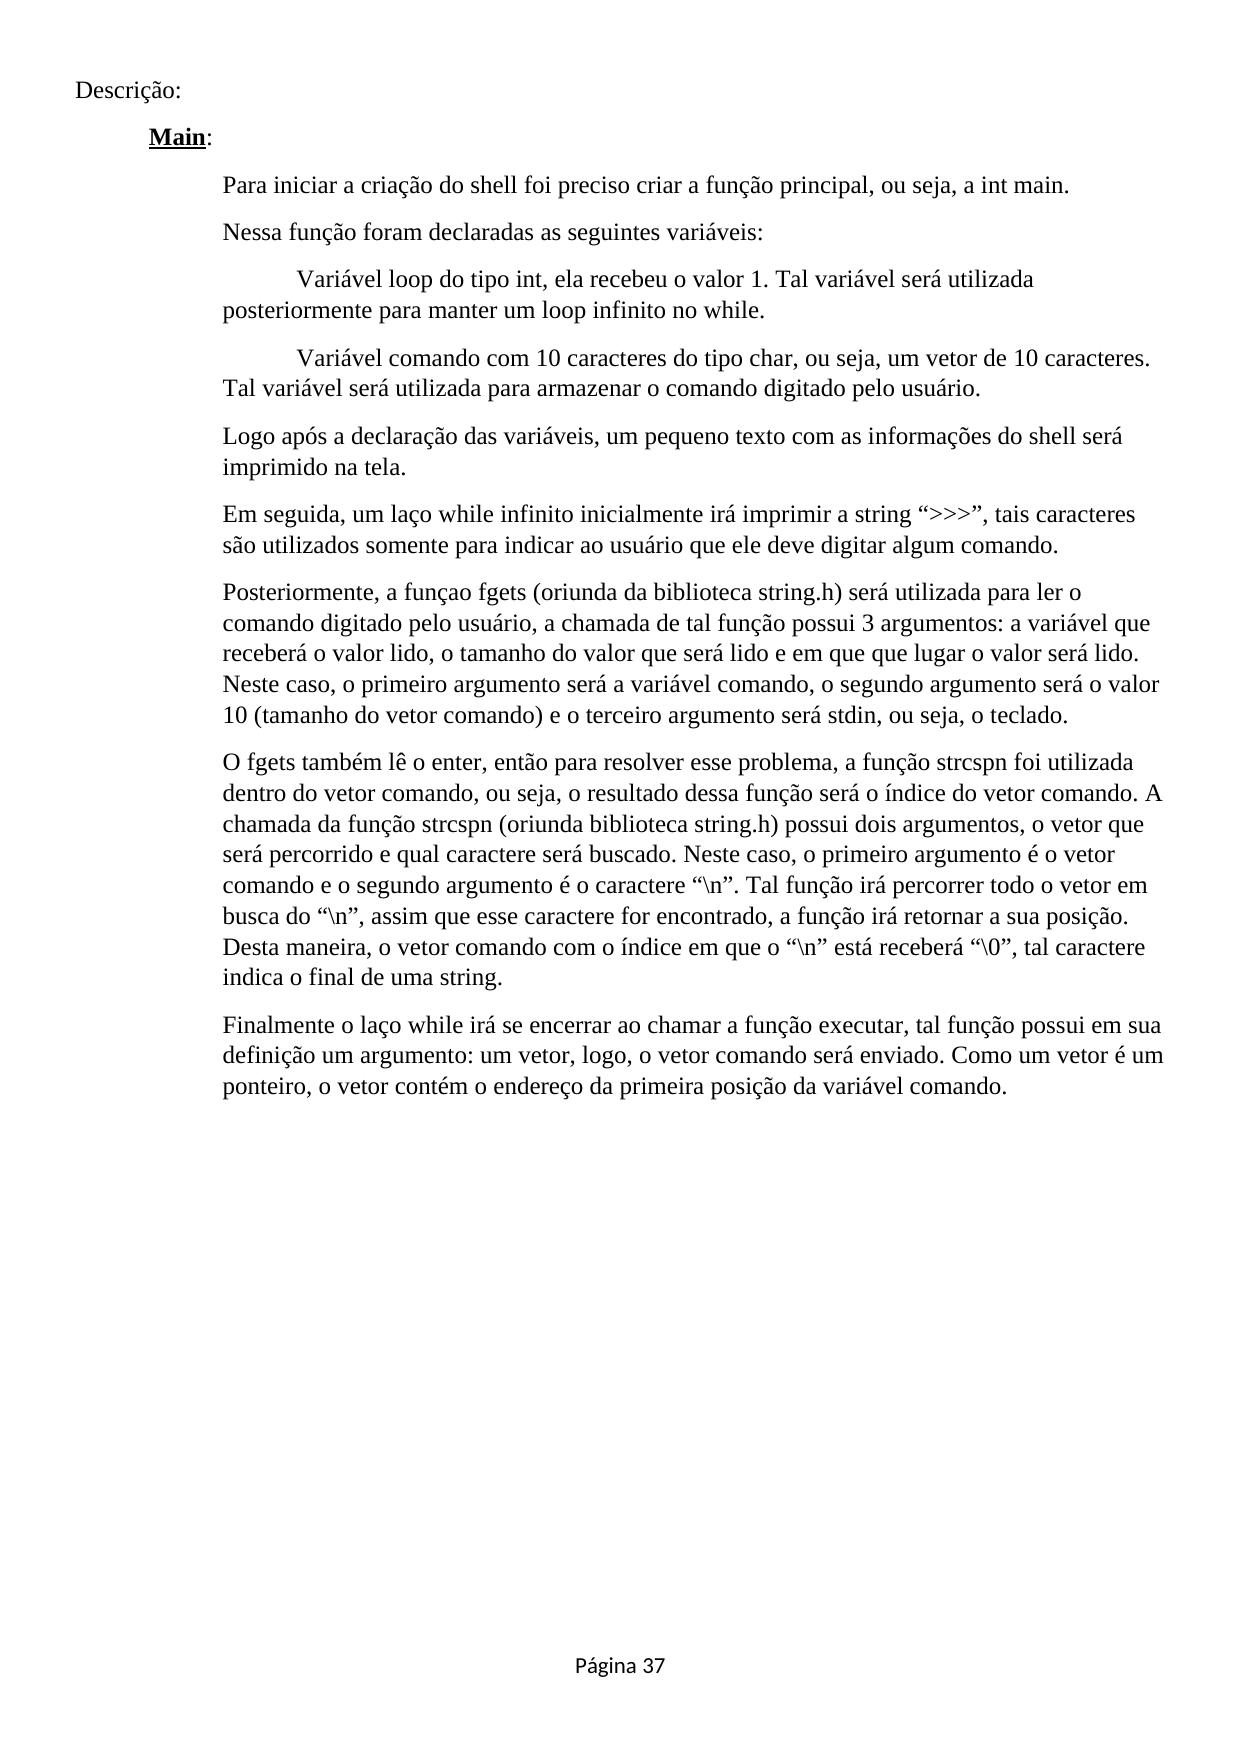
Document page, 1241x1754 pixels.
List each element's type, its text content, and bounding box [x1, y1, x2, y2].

text Para iniciar a criação do shell foi preciso criar a função principal, ou seja, a int main. [149, 170, 1165, 198]
text Nessa função foram declaradas as seguintes variáveis: [149, 217, 1165, 246]
text Variável loop do tipo int, ela recebeu o valor 1. Tal variável será utilizada posteriormente para manter um loop infinito no while. [222, 264, 1165, 324]
text Logo após a declaração das variáveis, um pequeno texto com as informações do shell será imprimido na tela. [222, 421, 1165, 480]
text Finalmente o laço while irá se encerrar ao chamar a função executar, tal função possui em sua definição um argumento: um vetor, logo, o vetor comando será enviado. Como um vetor é um ponteiro, o vetor contém o endereço da primeira posição da variável comando. [222, 1010, 1165, 1100]
text Variável comando com 10 caracteres do tipo char, ou seja, um vetor de 10 caracteres. Tal variável será utilizada para armazenar o comando digitado pelo usuário. [222, 343, 1165, 402]
text Posteriormente, a funçao fgets (oriunda da biblioteca string.h) será utilizada para ler o comando digitado pelo usuário, a chamada de tal função possui 3 argumentos: a variável que receberá o valor lido, o tamanho do valor que será lido e em que que lugar o valor será lido. Neste caso, o primeiro argumento será a variável comando, o segundo argumento será o valor 10 (tamanho do vetor comando) e o terceiro argumento será stdin, ou seja, o teclado. [222, 577, 1165, 729]
text Main: [75, 122, 1165, 151]
text O fgets também lê o enter, então para resolver esse problema, a função strcspn foi utilizada dentro do vetor comando, ou seja, o resultado dessa função será o índice do vetor comando. A chamada da função strcspn (oriunda biblioteca string.h) possui dois argumentos, o vetor que será percorrido e qual caractere será buscado. Neste caso, o primeiro argumento é o vetor comando e o segundo argumento é o caractere “\n”. Tal função irá percorrer todo o vetor em busca do “\n”, assim que esse caractere for encontrado, a função irá retornar a sua posição. Desta maneira, o vetor comando com o índice em que o “\n” está receberá “\0”, tal caractere indica o final de uma string. [222, 747, 1165, 991]
text Em seguida, um laço while infinito inicialmente irá imprimir a string “>>>”, tais caracteres são utilizados somente para indicar ao usuário que ele deve digitar algum comando. [222, 499, 1165, 558]
text Descrição: [75, 75, 1165, 104]
